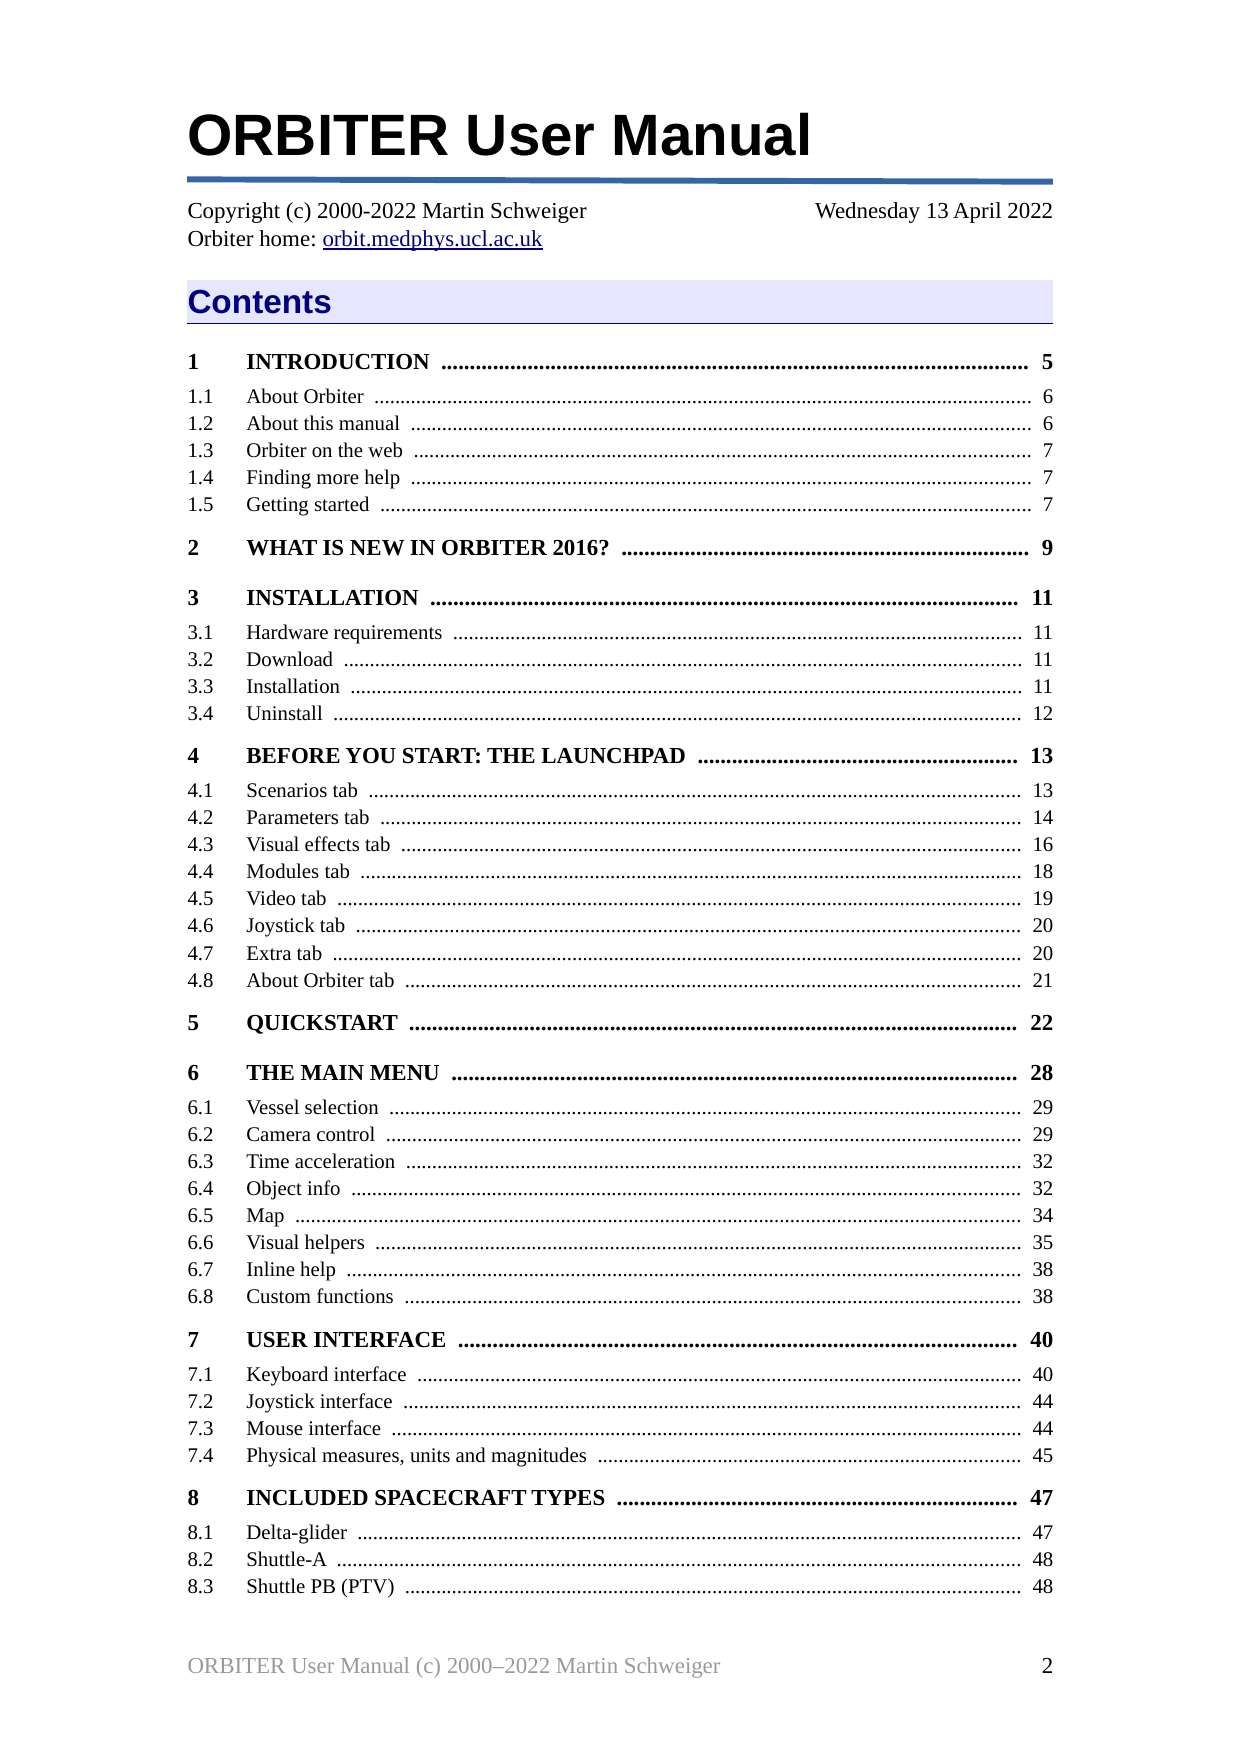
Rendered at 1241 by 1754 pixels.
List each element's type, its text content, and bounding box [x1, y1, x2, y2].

text Orbiter home: orbit.medphys.ucl.ac.uk [187, 224, 1053, 252]
text 8.3 Shuttle PB (PTV) 48 [187, 1572, 1053, 1599]
text 7.2 Joystick interface 44 [187, 1387, 1053, 1414]
text 2 What is new in Orbiter 2016? 9 [187, 530, 1053, 561]
text 4.2 Parameters tab 14 [187, 803, 1053, 830]
text 6.3 Time acceleration 32 [187, 1147, 1053, 1174]
text 4.4 Modules tab 18 [187, 857, 1053, 884]
text 6.4 Object info 32 [187, 1174, 1053, 1201]
text 6.6 Visual helpers 35 [187, 1228, 1053, 1255]
subtitle Contents [187, 280, 1053, 323]
text 4.5 Video tab 19 [187, 884, 1053, 911]
text 4.8 About Orbiter tab 21 [187, 965, 1053, 992]
text 3.3 Installation 11 [187, 672, 1053, 699]
text 4.3 Visual effects tab 16 [187, 830, 1053, 857]
text 3 Installation 11 [187, 580, 1053, 611]
text 1.2 About this manual 6 [187, 409, 1053, 436]
text 6.2 Camera control 29 [187, 1120, 1053, 1147]
text 8.1 Delta-glider 47 [187, 1518, 1053, 1545]
text 6.8 Custom functions 38 [187, 1282, 1053, 1309]
text 6.7 Inline help 38 [187, 1255, 1053, 1282]
text 7.3 Mouse interface 44 [187, 1414, 1053, 1441]
text 1.1 About Orbiter 6 [187, 382, 1053, 409]
text 6 The main menu 28 [187, 1055, 1053, 1087]
text 1.5 Getting started 7 [187, 490, 1053, 517]
text 7.4 Physical measures, units and magnitudes 45 [187, 1441, 1053, 1468]
text 3.2 Download 11 [187, 644, 1053, 672]
text Copyright (c) 2000-2022 Martin Schweiger Wednesday 13 April 2022 [187, 196, 1053, 224]
text 4.6 Joystick tab 20 [187, 911, 1053, 938]
text 4.7 Extra tab 20 [187, 938, 1053, 965]
text 1 Introduction 5 [187, 344, 1053, 376]
text 7.1 Keyboard interface 40 [187, 1359, 1053, 1387]
text 1.3 Orbiter on the web 7 [187, 436, 1053, 463]
text 4 Before you start: The Launchpad 13 [187, 738, 1053, 770]
text 8.2 Shuttle-A 48 [187, 1545, 1053, 1572]
text 6.5 Map 34 [187, 1201, 1053, 1228]
text 8 Included spacecraft types 47 [187, 1481, 1053, 1512]
text 1.4 Finding more help 7 [187, 463, 1053, 490]
text 4.1 Scenarios tab 13 [187, 776, 1053, 803]
text 6.1 Vessel selection 29 [187, 1093, 1053, 1120]
text 7 User interface 40 [187, 1322, 1053, 1353]
text 3.1 Hardware requirements 11 [187, 617, 1053, 644]
text 5 Quickstart 22 [187, 1005, 1053, 1036]
text ORBITER User Manual [187, 100, 1053, 167]
text 3.4 Uninstall 12 [187, 699, 1053, 726]
